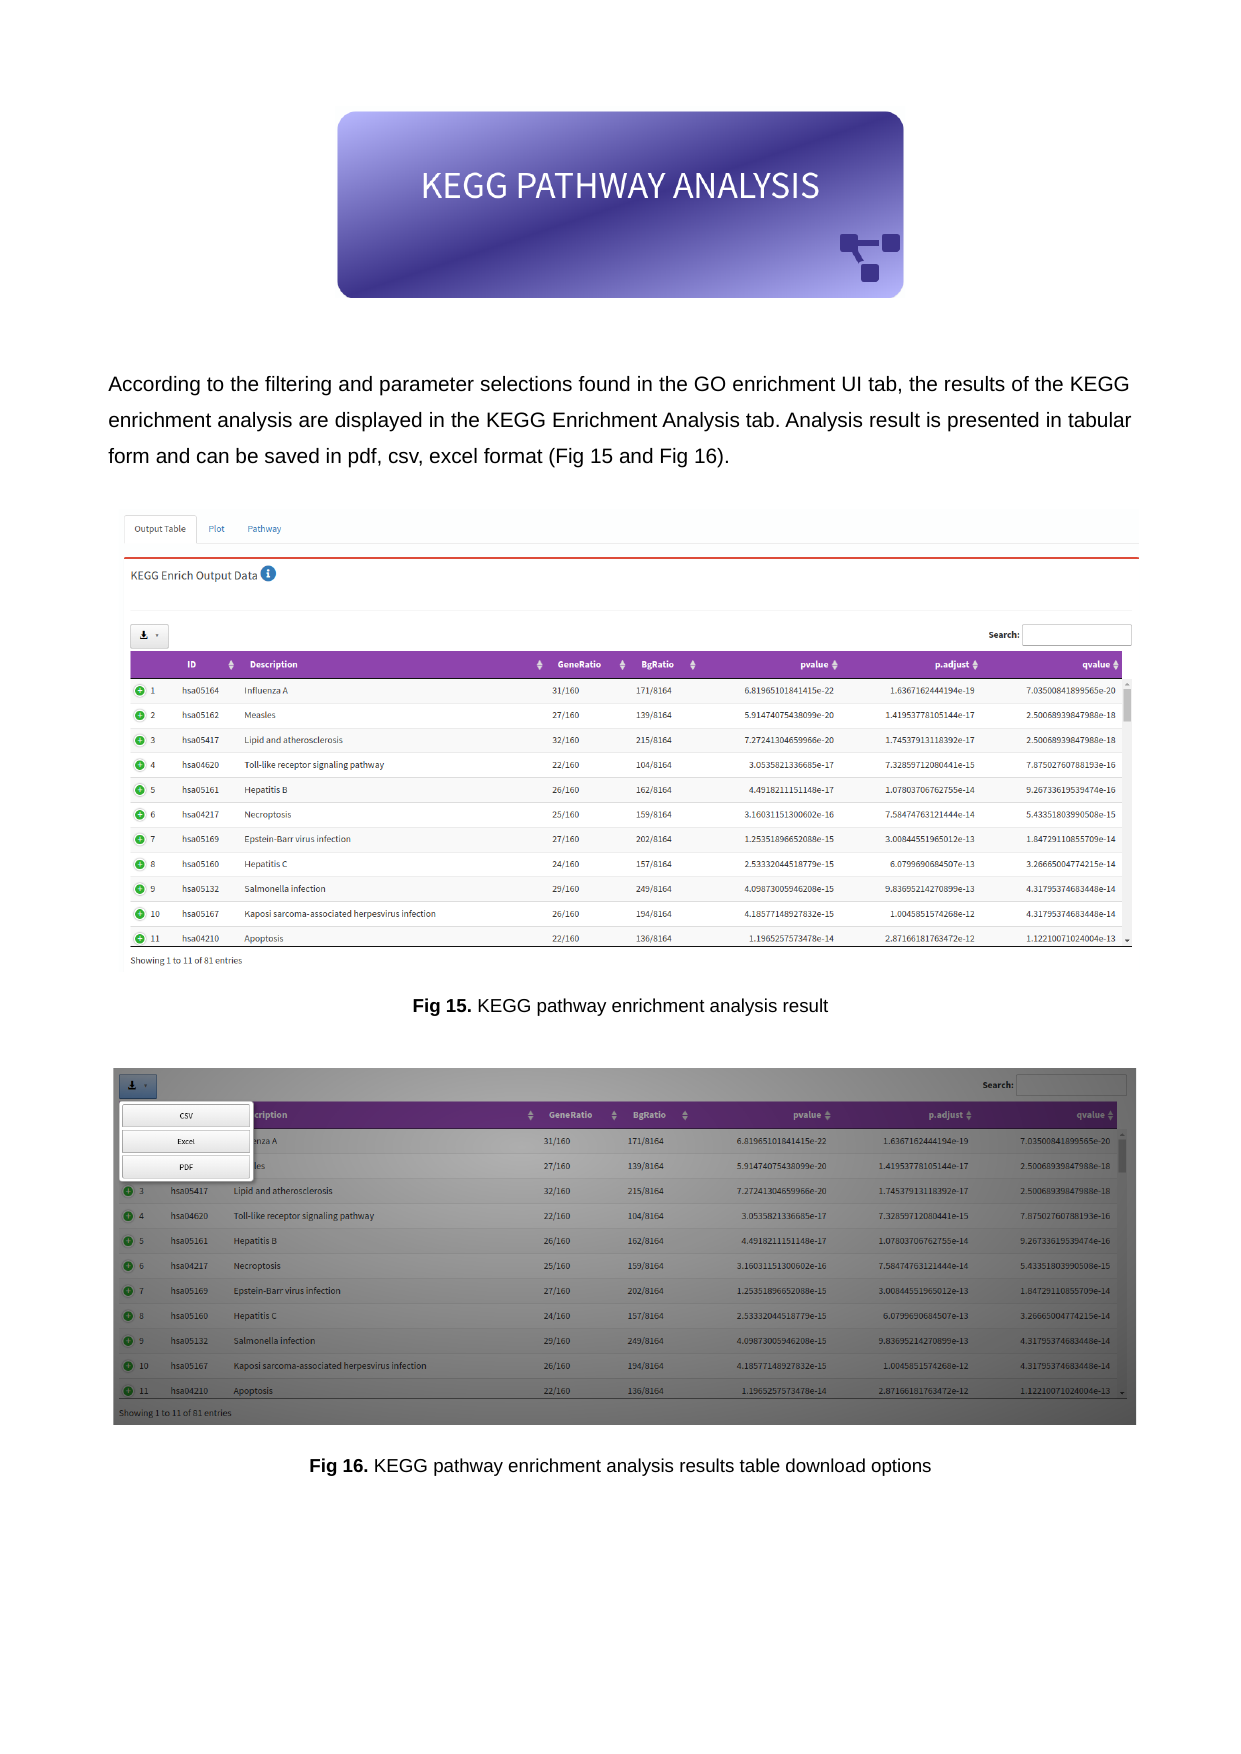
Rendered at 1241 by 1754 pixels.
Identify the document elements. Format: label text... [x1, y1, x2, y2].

picture [113, 1068, 1137, 1425]
text Fig 16. KEGG pathway enrichment analysis results table download options [108, 1455, 1132, 1477]
text Fig 15. KEGG pathway enrichment analysis result [108, 995, 1132, 1017]
text According to the filtering and parameter selections found in the GO enrichment UI tab, the results of the KEGG enrichment analysis are displayed in the KEGG Enrichment Analysis tab. Analysis result is presented in tabular form and can be saved in pdf, csv, excel format (Fig 15 and Fig 16). [108, 372, 1132, 467]
picture [118, 509, 1140, 972]
picture [335, 106, 906, 298]
